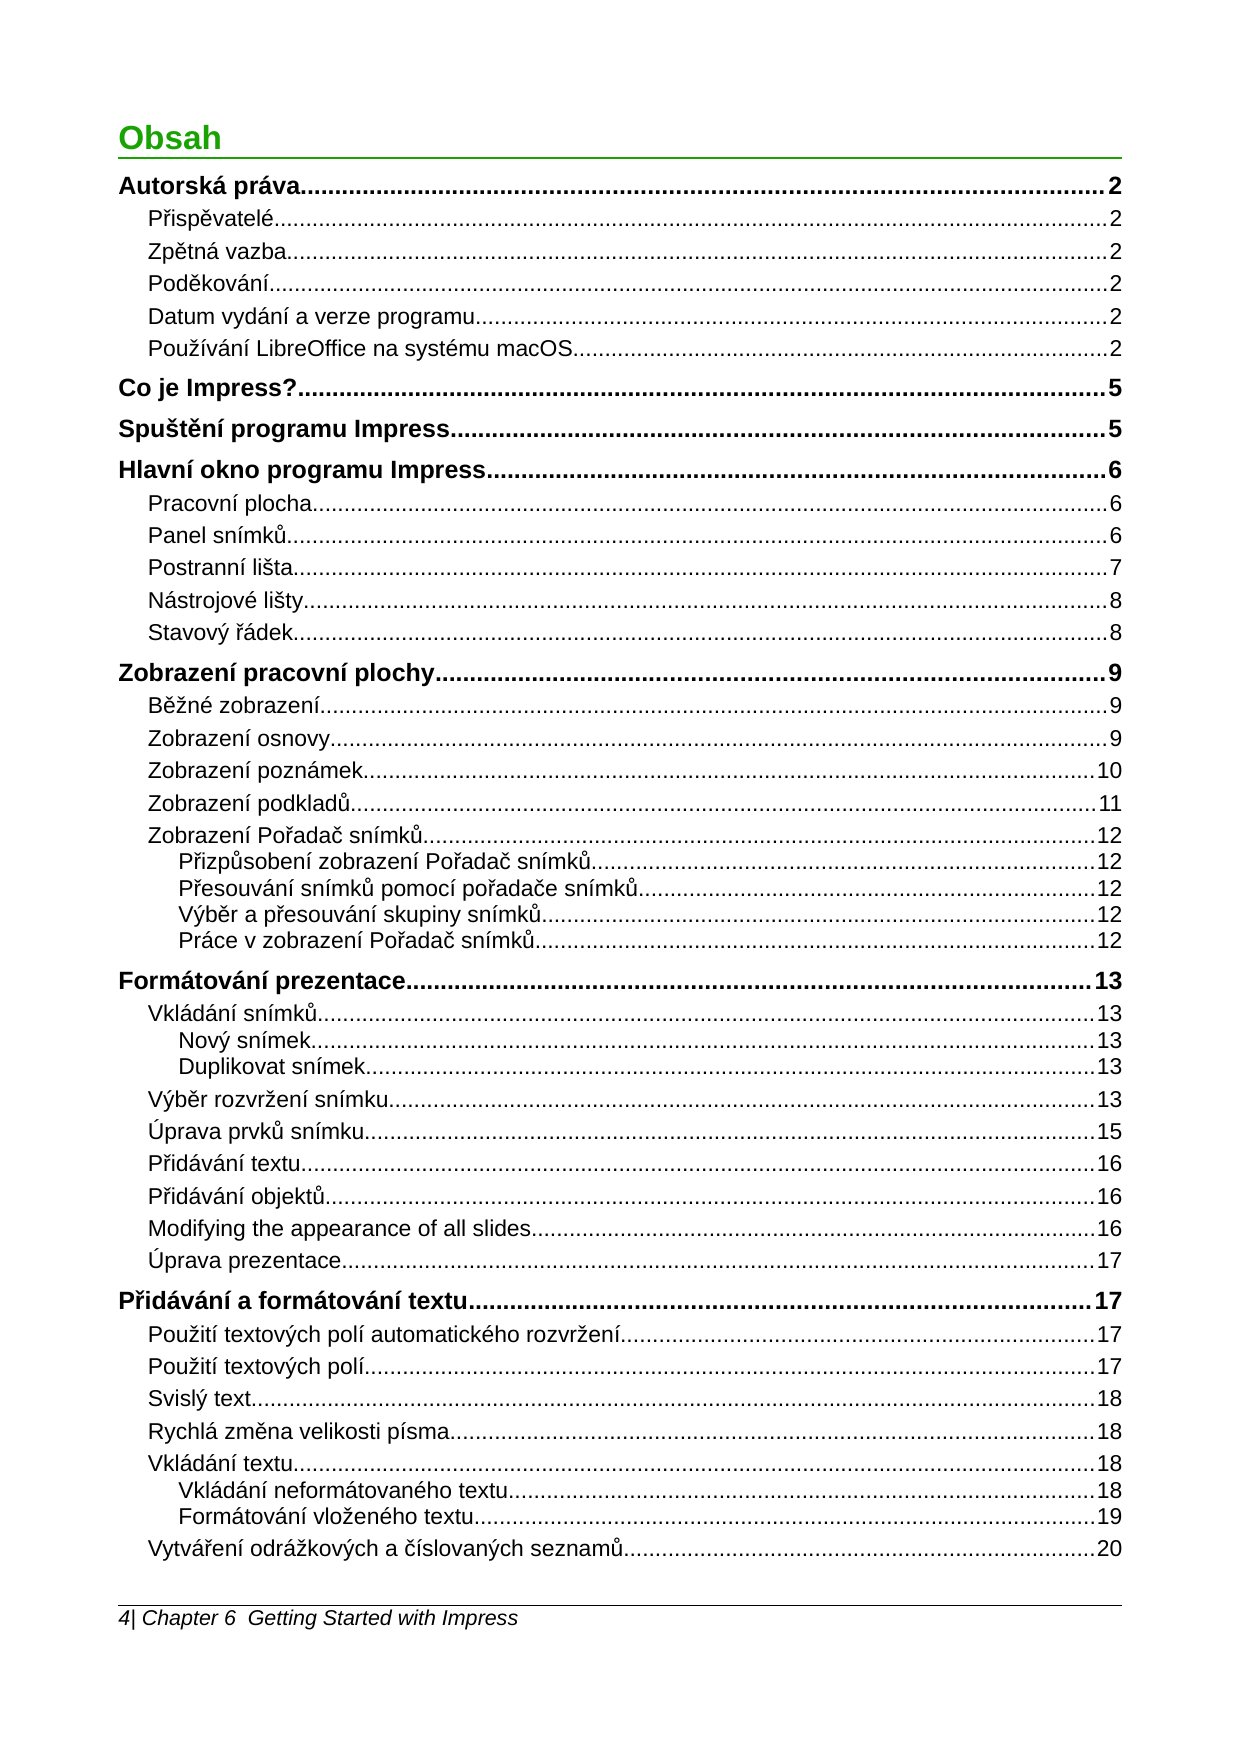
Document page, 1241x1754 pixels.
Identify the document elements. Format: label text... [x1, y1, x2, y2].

text Výběr a přesouvání skupiny snímků 12 [178, 901, 1122, 927]
text Zobrazení osnovy 9 [148, 725, 1122, 751]
text Nástrojové lišty 8 [148, 587, 1122, 613]
text Svislý text 18 [148, 1385, 1122, 1412]
text Zobrazení pracovní plochy 9 [118, 657, 1122, 686]
text Vkládání snímků 13 [148, 1000, 1122, 1027]
text Běžné zobrazení 9 [148, 692, 1122, 719]
text Zpětná vazba 2 [148, 238, 1122, 264]
text Vytváření odrážkových a číslovaných seznamů. 20 [148, 1535, 1122, 1562]
text Panel snímků 6 [148, 522, 1122, 548]
text Formátování prezentace 13 [118, 966, 1122, 994]
text Modifying the appearance of all slides 16 [148, 1215, 1122, 1241]
text Vkládání textu 18 [148, 1450, 1122, 1477]
text Hlavní okno programu Impress 6 [118, 455, 1122, 483]
text Formátování vloženého textu 19 [178, 1503, 1122, 1529]
text Přizpůsobení zobrazení Pořadač snímků 12 [178, 848, 1122, 874]
text Přidávání textu 16 [148, 1150, 1122, 1177]
text Vkládání neformátovaného textu 18 [178, 1477, 1122, 1503]
text Přidávání objektů 16 [148, 1183, 1122, 1209]
text Spuštění programu Impress 5 [118, 414, 1122, 443]
text Zobrazení Pořadač snímků 12 [148, 822, 1122, 848]
text Úprava prezentace 17 [148, 1247, 1122, 1274]
text Použití textových polí automatického rozvržení 17 [148, 1321, 1122, 1347]
text Použití textových polí 17 [148, 1353, 1122, 1379]
text Poděkování 2 [148, 270, 1122, 297]
text Používání LibreOffice na systému macOS 2 [148, 335, 1122, 361]
subtitle Obsah [118, 118, 1122, 157]
text Přidávání a formátování textu 17 [118, 1286, 1122, 1314]
text Duplikovat snímek 13 [178, 1053, 1122, 1079]
text Rychlá změna velikosti písma 18 [148, 1418, 1122, 1444]
text Stavový řádek 8 [148, 619, 1122, 646]
text Co je Impress? 5 [118, 373, 1122, 402]
text Přesouvání snímků pomocí pořadače snímků 12 [178, 874, 1122, 901]
text Datum vydání a verze programu 2 [148, 303, 1122, 329]
text Výběr rozvržení snímku 13 [148, 1086, 1122, 1112]
text Nový snímek 13 [178, 1027, 1122, 1053]
text Úprava prvků snímku 15 [148, 1118, 1122, 1144]
text Pracovní plocha 6 [148, 489, 1122, 516]
text Práce v zobrazení Pořadač snímků 12 [178, 927, 1122, 954]
text Přispěvatelé 2 [148, 205, 1122, 232]
text Autorská práva 2 [118, 171, 1122, 199]
text Zobrazení podkladů 11 [148, 789, 1122, 816]
text Postranní lišta 7 [148, 554, 1122, 581]
text Zobrazení poznámek 10 [148, 757, 1122, 783]
